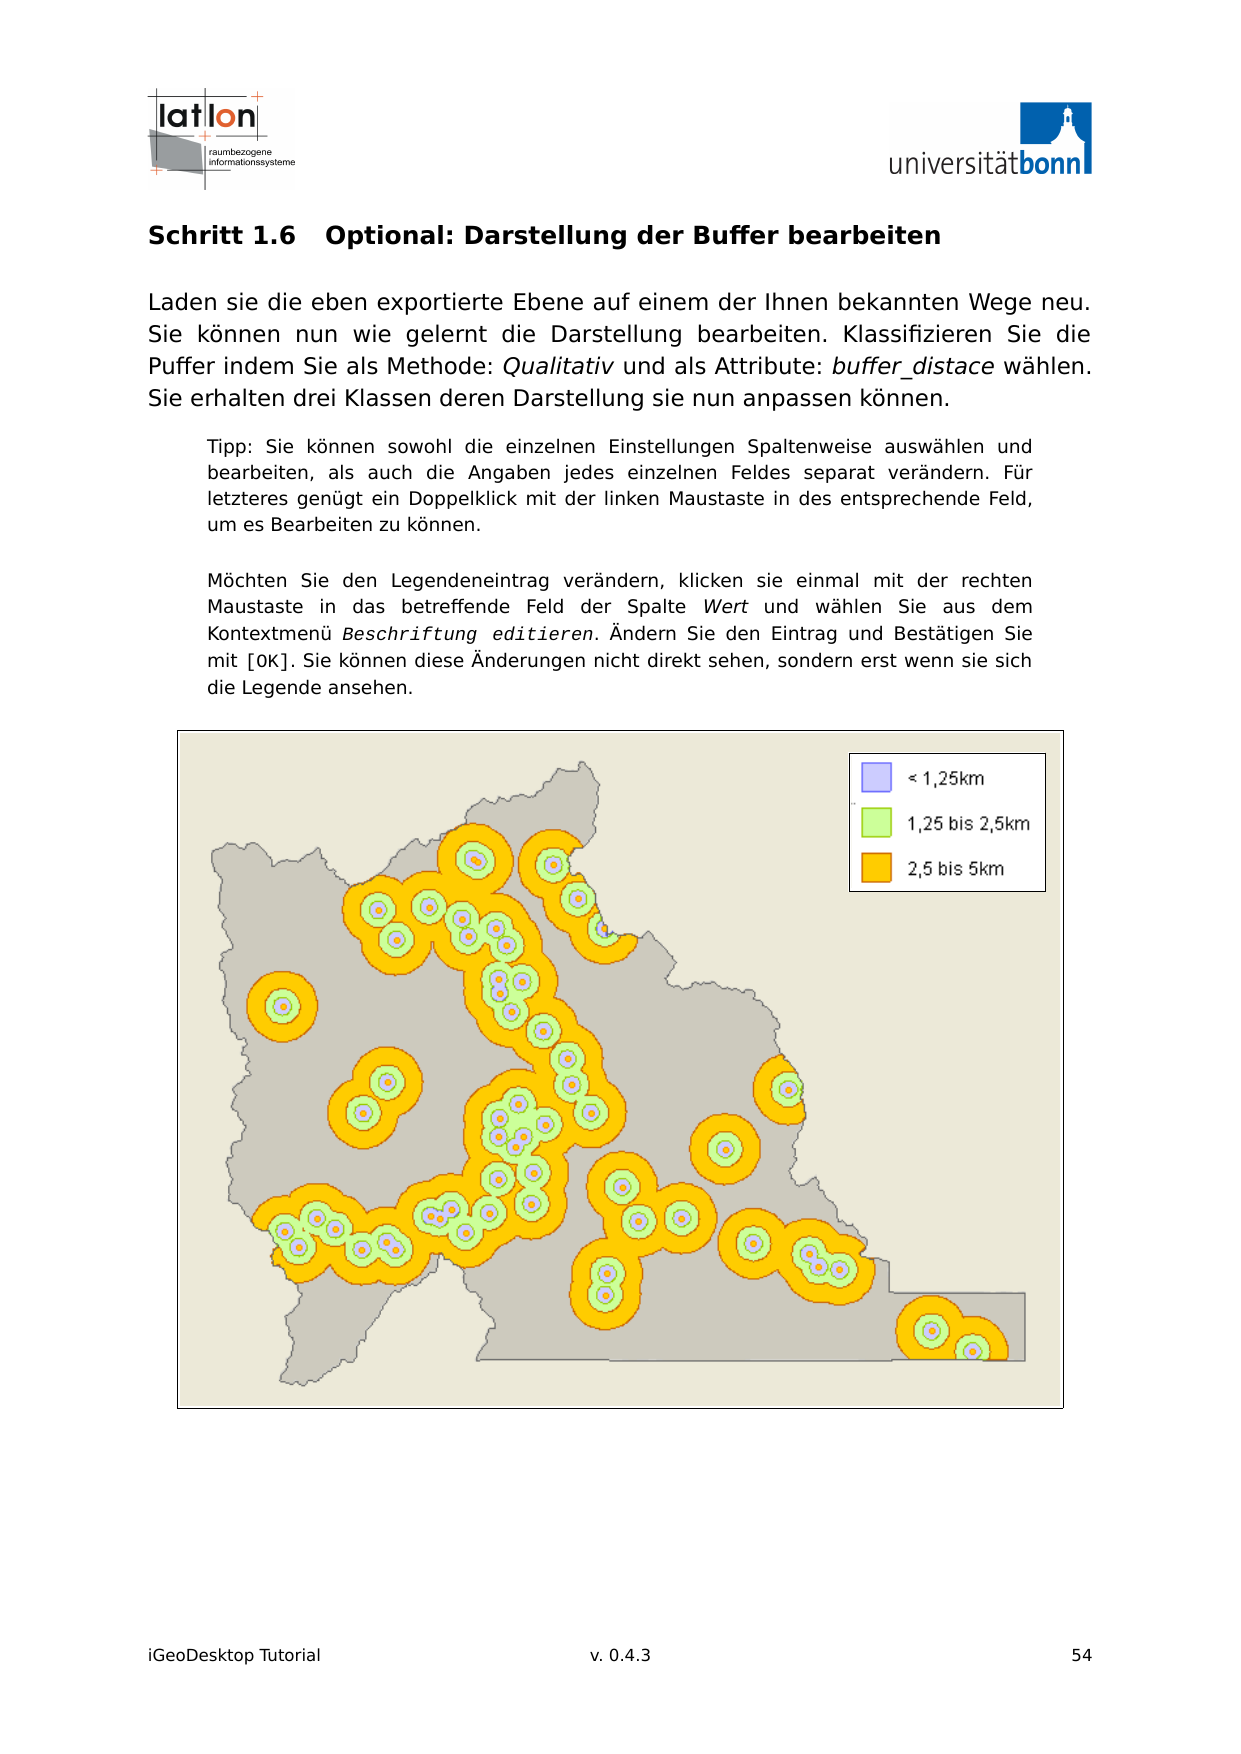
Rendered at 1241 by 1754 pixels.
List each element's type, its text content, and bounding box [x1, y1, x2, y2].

subtitle Optional: Darstellung der Buffer bearbeiten [148, 221, 1092, 251]
text Möchten Sie den Legendeneintrag verändern, klicken sie einmal mit der rechten Maustaste in das betreffende Feld der Spalte Wert und wählen Sie aus dem Kontextmenü Beschriftung editieren. Ändern Sie den Eintrag und Bestätigen Sie mit [OK]. Sie können diese Änderungen nicht direkt sehen, sondern erst wenn sie sich die Legende ansehen. [207, 570, 1033, 699]
picture [147, 88, 295, 190]
picture [889, 102, 1093, 174]
picture [180, 733, 1060, 1406]
text Tipp: Sie können sowohl die einzelnen Einstellungen Spaltenweise auswählen und bearbeiten, als auch die Angaben jedes einzelnen Feldes separat verändern. Für letzteres genügt ein Doppelklick mit der linken Maustaste in des entsprechende Feld, um es Bearbeiten zu können. [207, 436, 1033, 536]
text Laden sie die eben exportierte Ebene auf einem der Ihnen bekannten Wege neu. Sie können nun wie gelernt die Darstellung bearbeiten. Klassifizieren Sie die Puffer indem Sie als Methode: Qualitativ und als Attribute: buffer_distace wählen. Sie erhalten drei Klassen deren Darstellung sie nun anpassen können. [148, 289, 1092, 412]
